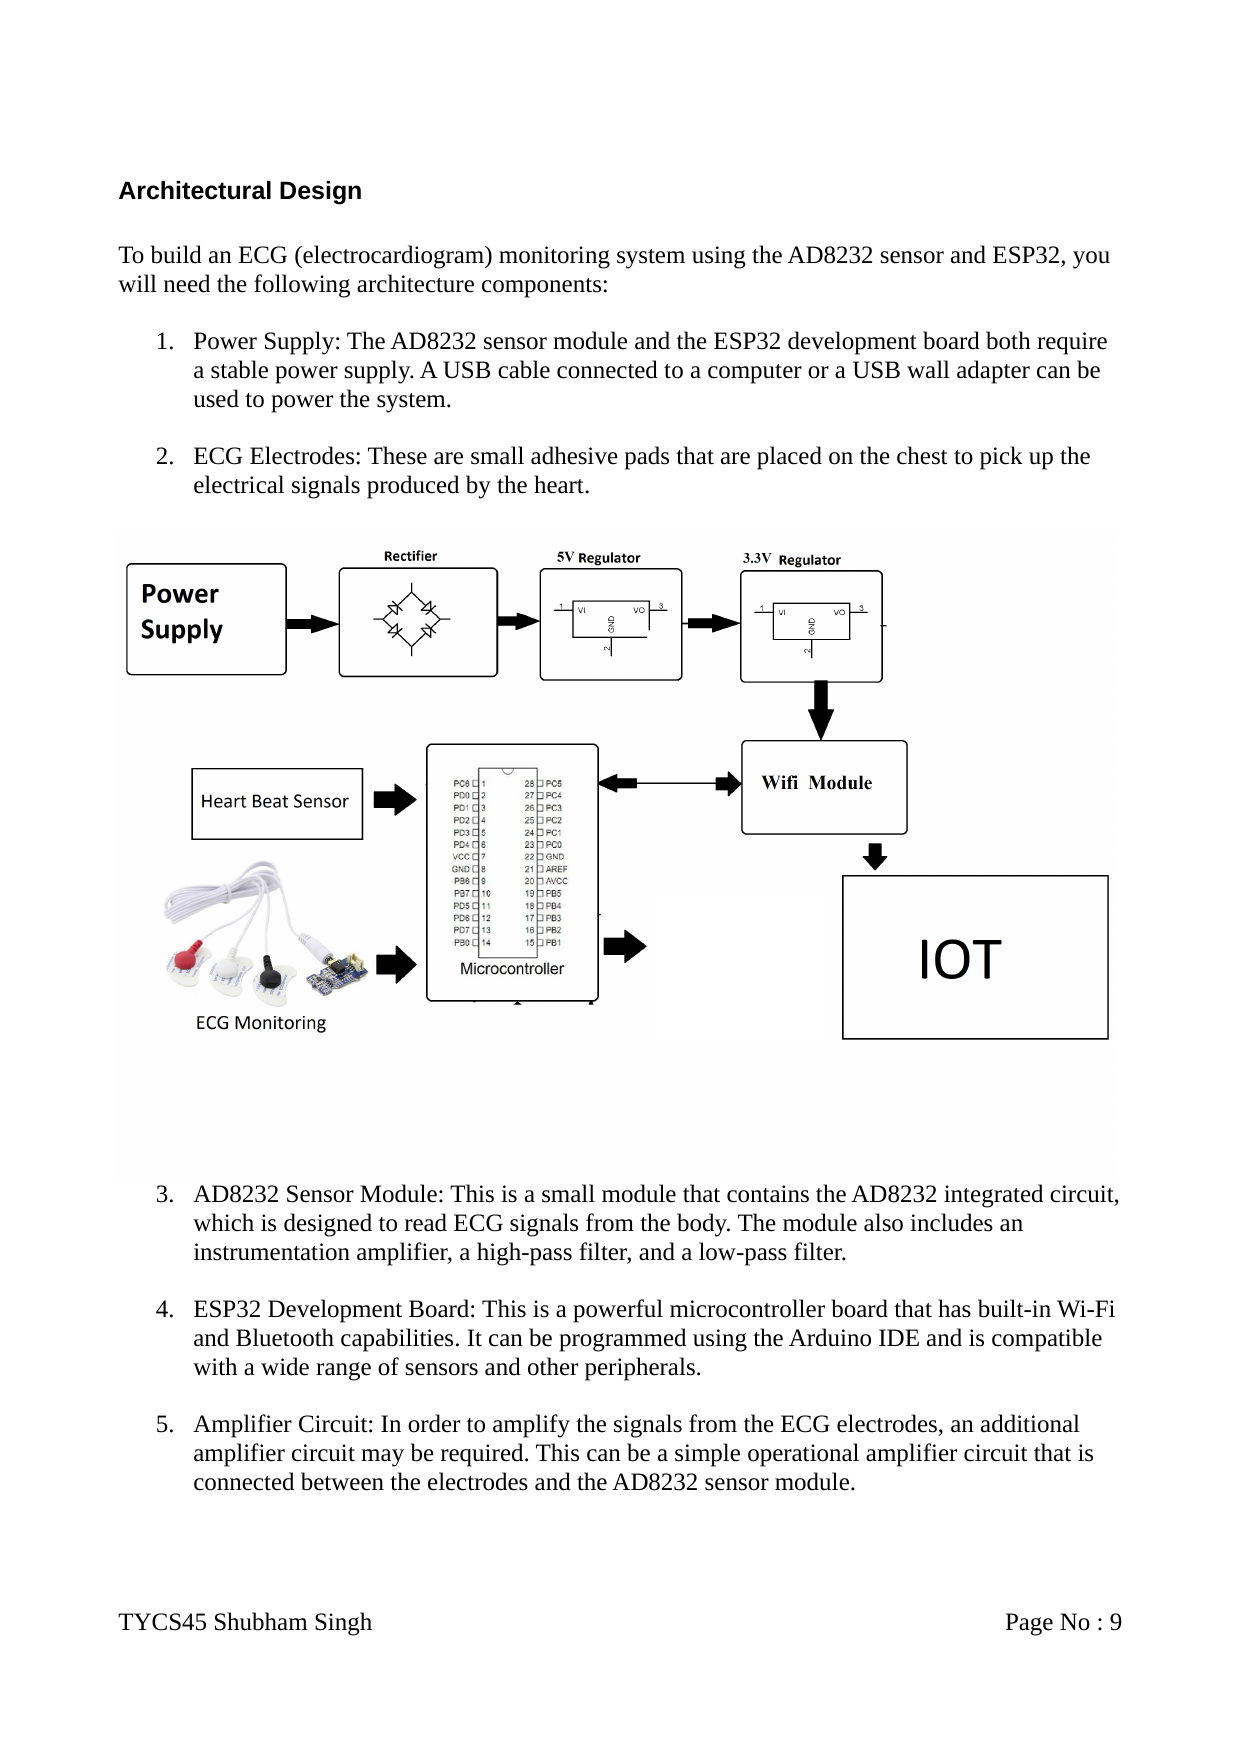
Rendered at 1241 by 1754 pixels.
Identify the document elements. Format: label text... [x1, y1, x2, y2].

picture [114, 531, 1119, 1180]
list Amplifier Circuit: In order to amplify the signals from the ECG electrodes, an additional amplifier circuit may be required. This can be a simple operational amplifier circuit that is connected between the electrodes and the AD8232 sensor module. [156, 1409, 1122, 1495]
subtitle Architectural Design [118, 176, 1122, 205]
list AD8232 Sensor Module: This is a small module that contains the AD8232 integrated circuit, which is designed to read ECG signals from the body. The module also includes an instrumentation amplifier, a high-pass filter, and a low-pass filter. [156, 528, 1122, 1265]
list ESP32 Development Board: This is a powerful microcontroller board that has built-in Wi-Fi and Bluetooth capabilities. It can be programmed using the Arduino IDE and is compatible with a wide range of sensors and other peripherals. [156, 1294, 1122, 1380]
list Power Supply: The AD8232 sensor module and the ESP32 development board both require a stable power supply. A USB cable connected to a computer or a USB wall adapter can be used to power the system. [156, 326, 1122, 413]
list ECG Electrodes: These are small adhesive pads that are placed on the chest to pick up the electrical signals produced by the heart. [156, 441, 1122, 499]
text To build an ECG (electrocardiogram) monitoring system using the AD8232 sensor and ESP32, you will need the following architecture components: [118, 240, 1122, 298]
